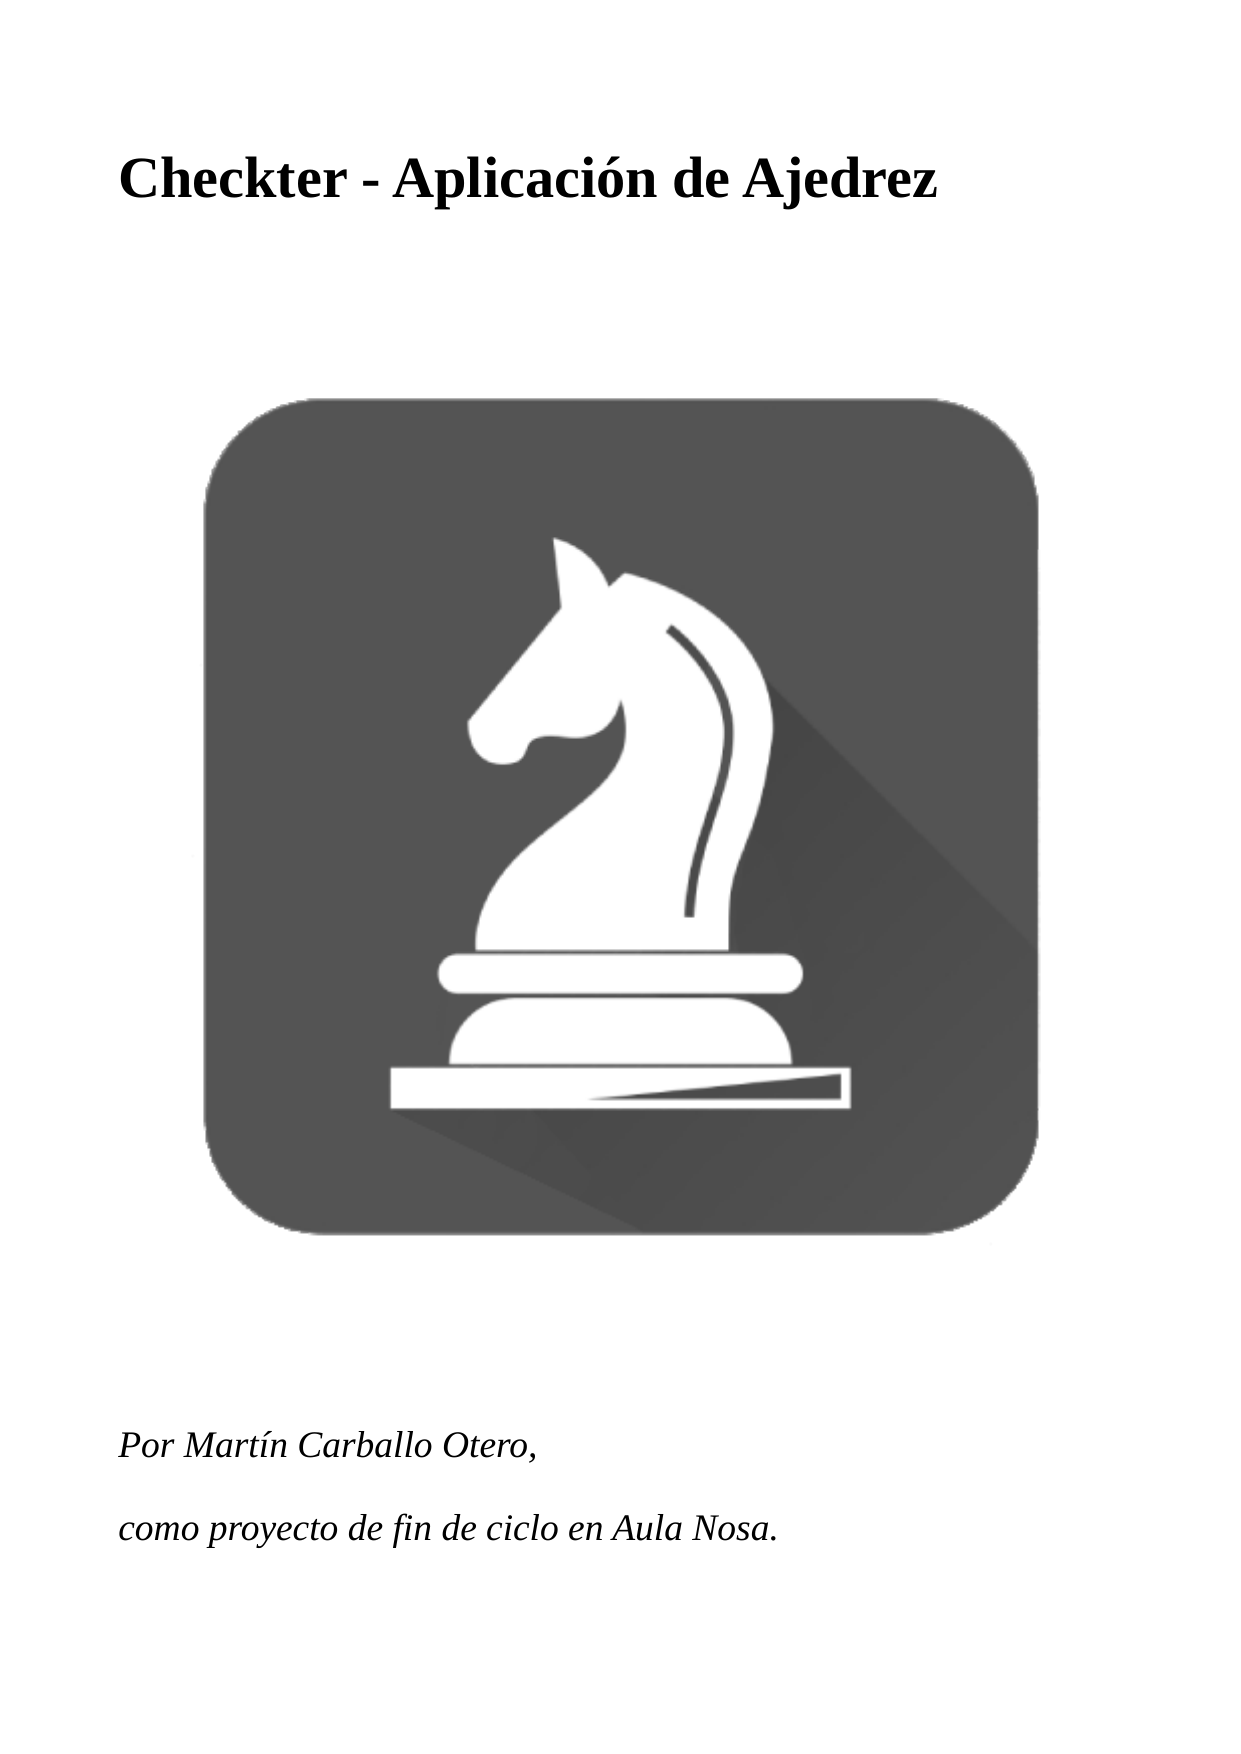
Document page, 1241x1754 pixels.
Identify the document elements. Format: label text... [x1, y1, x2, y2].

title Checkter - Aplicación de Ajedrez [118, 143, 1122, 210]
subtitle como proyecto de fin de ciclo en Aula Nosa. [118, 1505, 1122, 1548]
subtitle Por Martín Carballo Otero, [118, 1422, 1122, 1465]
picture [118, 339, 1123, 1344]
